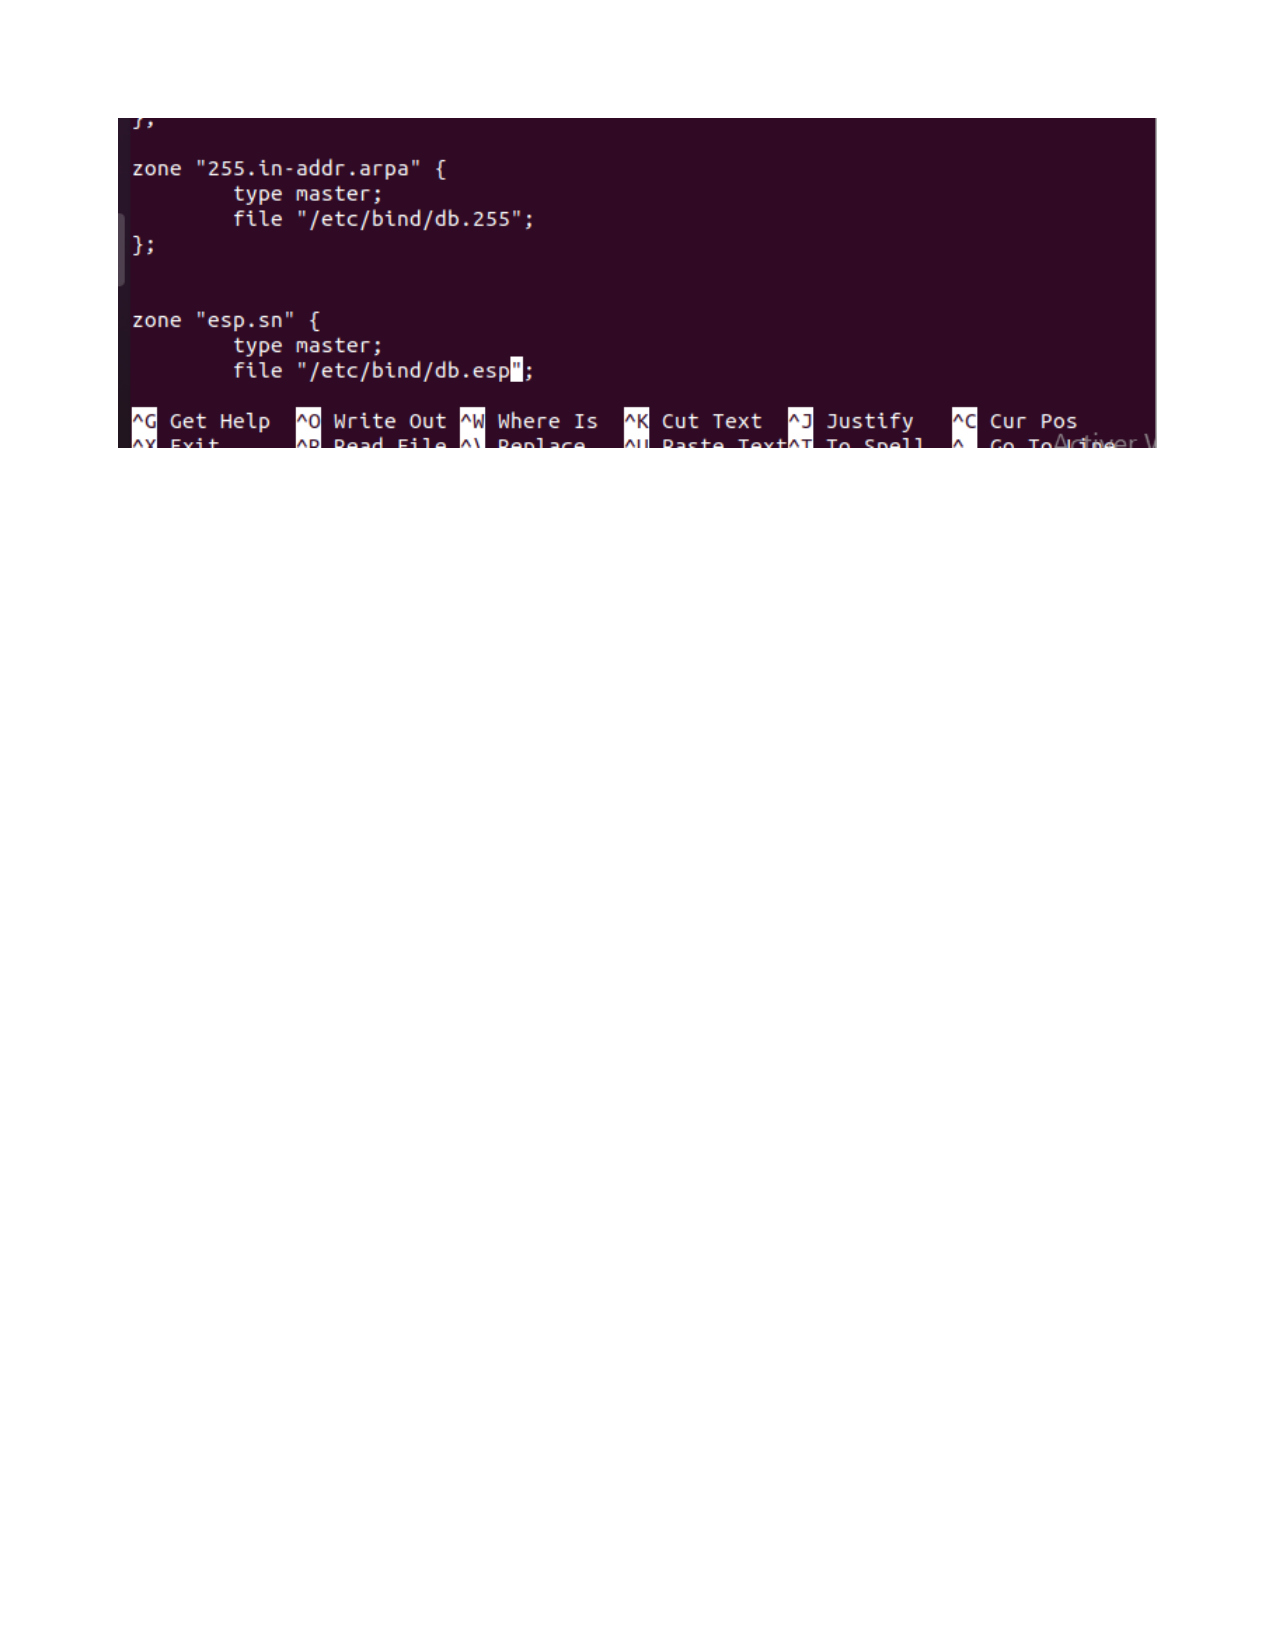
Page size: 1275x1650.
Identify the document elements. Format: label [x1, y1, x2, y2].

picture [118, 118, 1157, 448]
